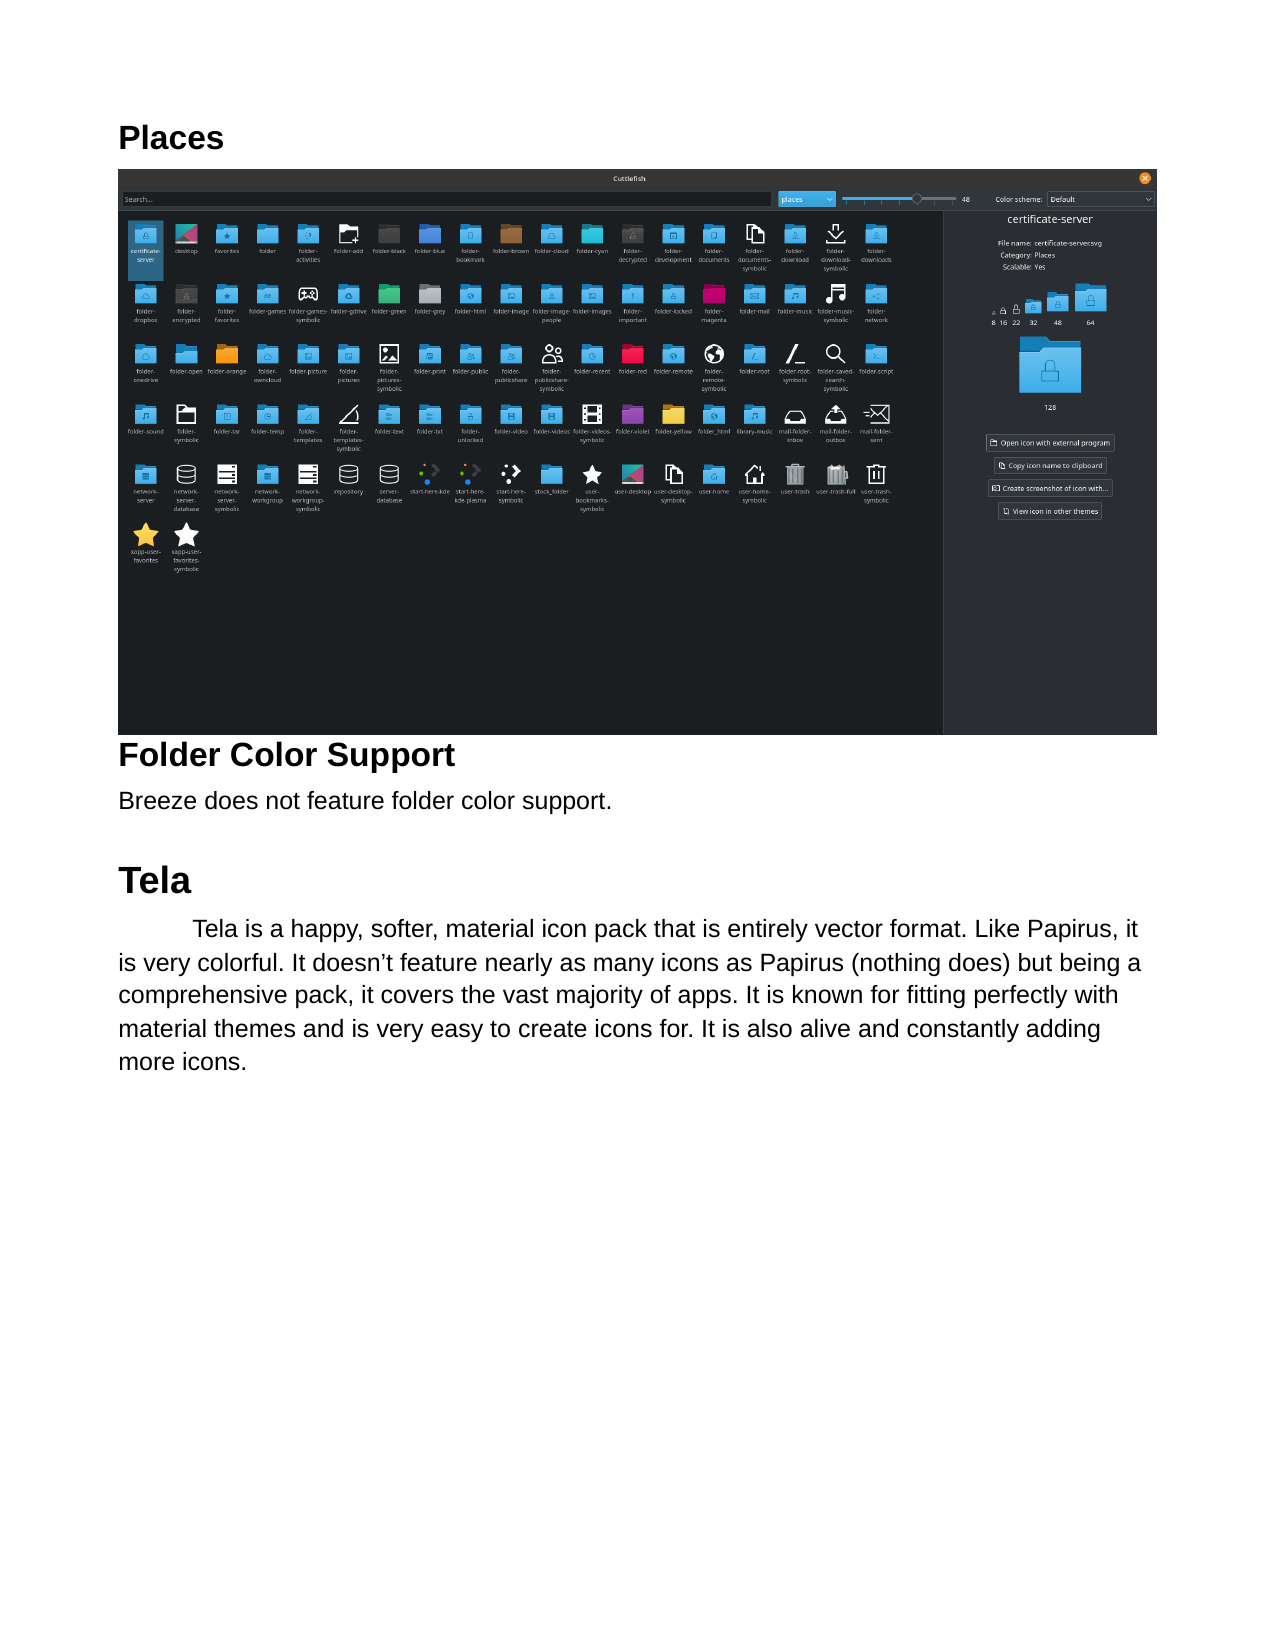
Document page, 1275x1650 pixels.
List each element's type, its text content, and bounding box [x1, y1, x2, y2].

text Breeze does not feature folder color support. [118, 786, 1157, 814]
subtitle Folder Color Support [118, 735, 1157, 773]
subtitle Places [118, 118, 1157, 157]
text Tela is a happy, softer, material icon pack that is entirely vector format. Like Papirus, it is very colorful. It doesn’t feature nearly as many icons as Papirus (nothing does) but being a comprehensive pack, it covers the vast majority of apps. It is known for fitting perfectly with material themes and is very easy to create icons for. It is also alive and constantly adding more icons. [118, 914, 1157, 1075]
picture [118, 169, 1157, 735]
subtitle Tela [118, 858, 1157, 902]
